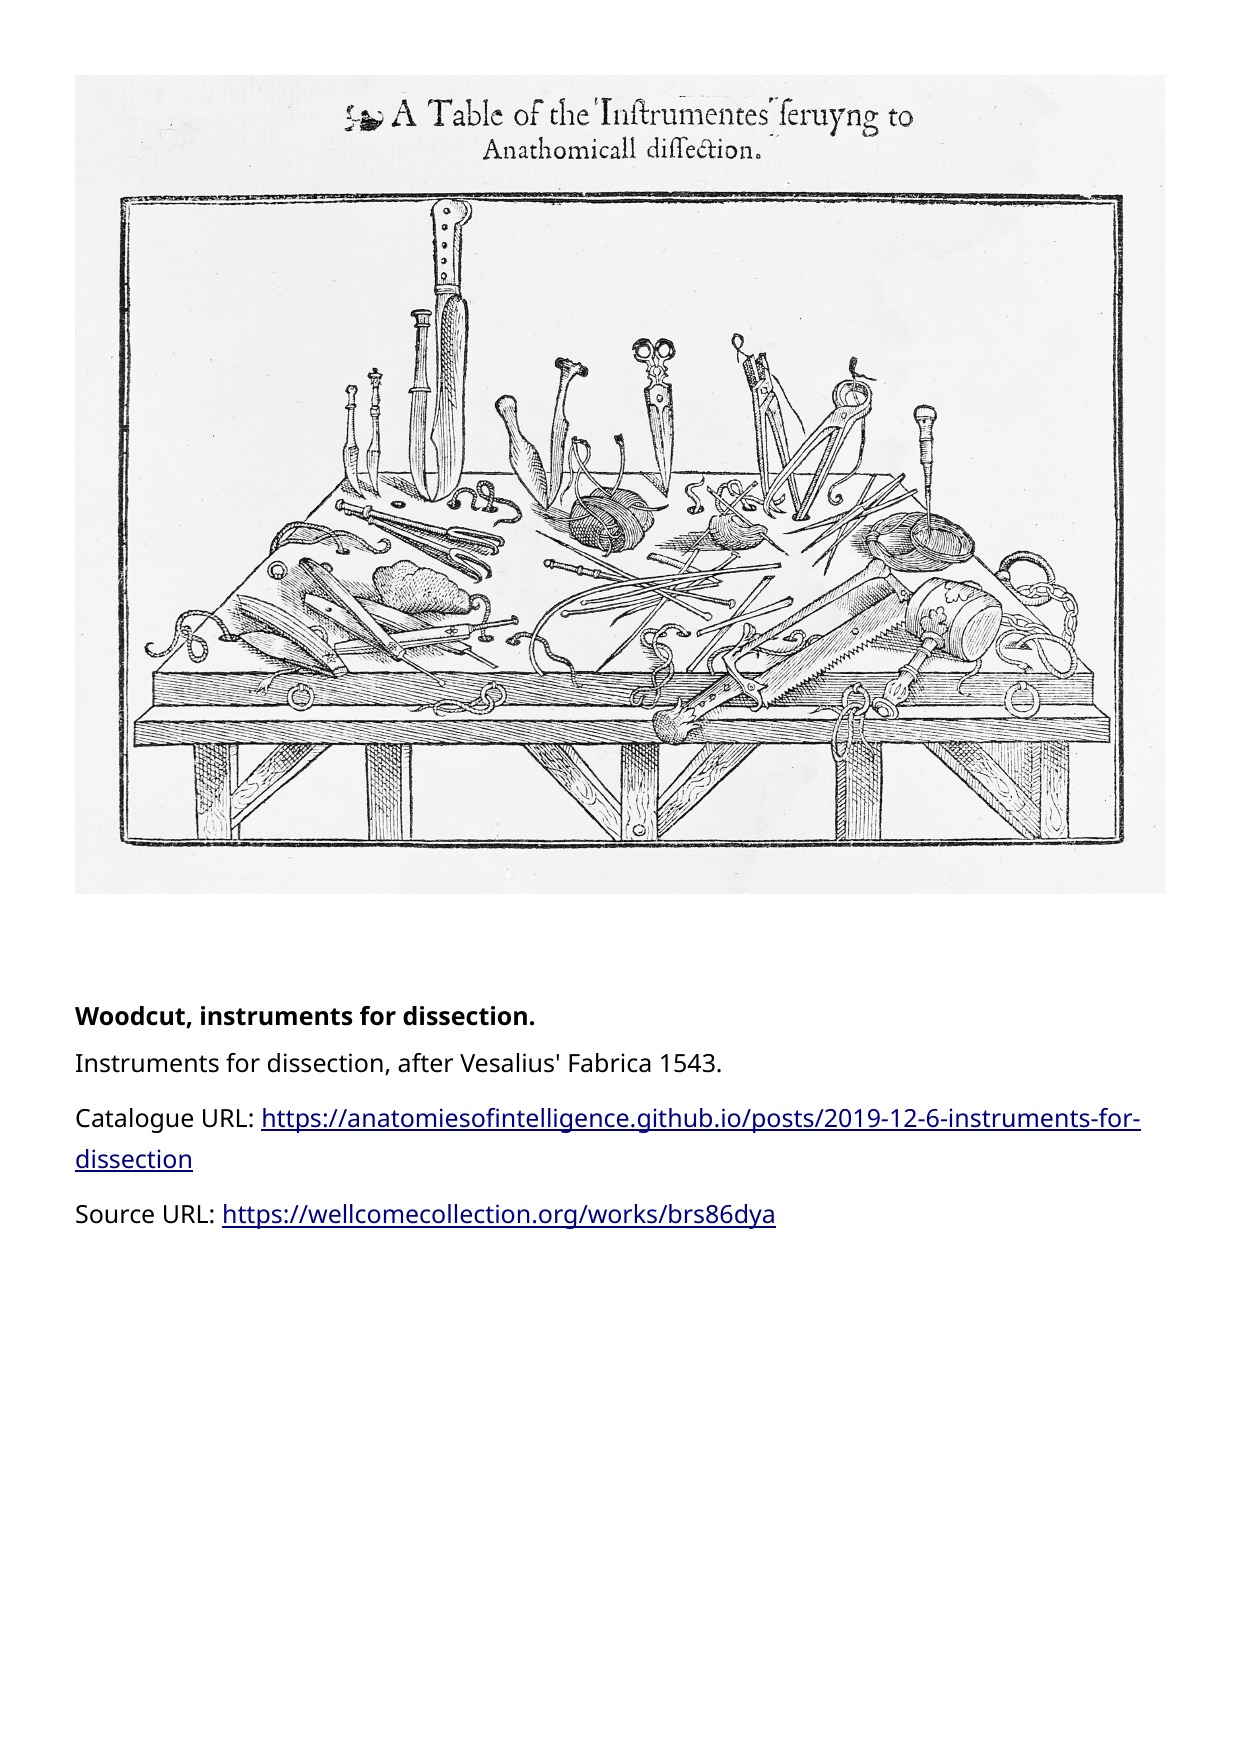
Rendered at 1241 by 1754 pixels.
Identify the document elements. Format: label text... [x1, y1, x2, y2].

picture [75, 75, 1166, 894]
subtitle Woodcut, instruments for dissection. [75, 999, 1165, 1033]
text Instruments for dissection, after Vesalius' Fabrica 1543. [75, 1045, 1165, 1079]
text Source URL: https://wellcomecollection.org/works/brs86dya [75, 1197, 1165, 1231]
text Catalogue URL: https://anatomiesofintelligence.github.io/posts/2019-12-6-instruments-for-dissection [75, 1101, 1165, 1176]
